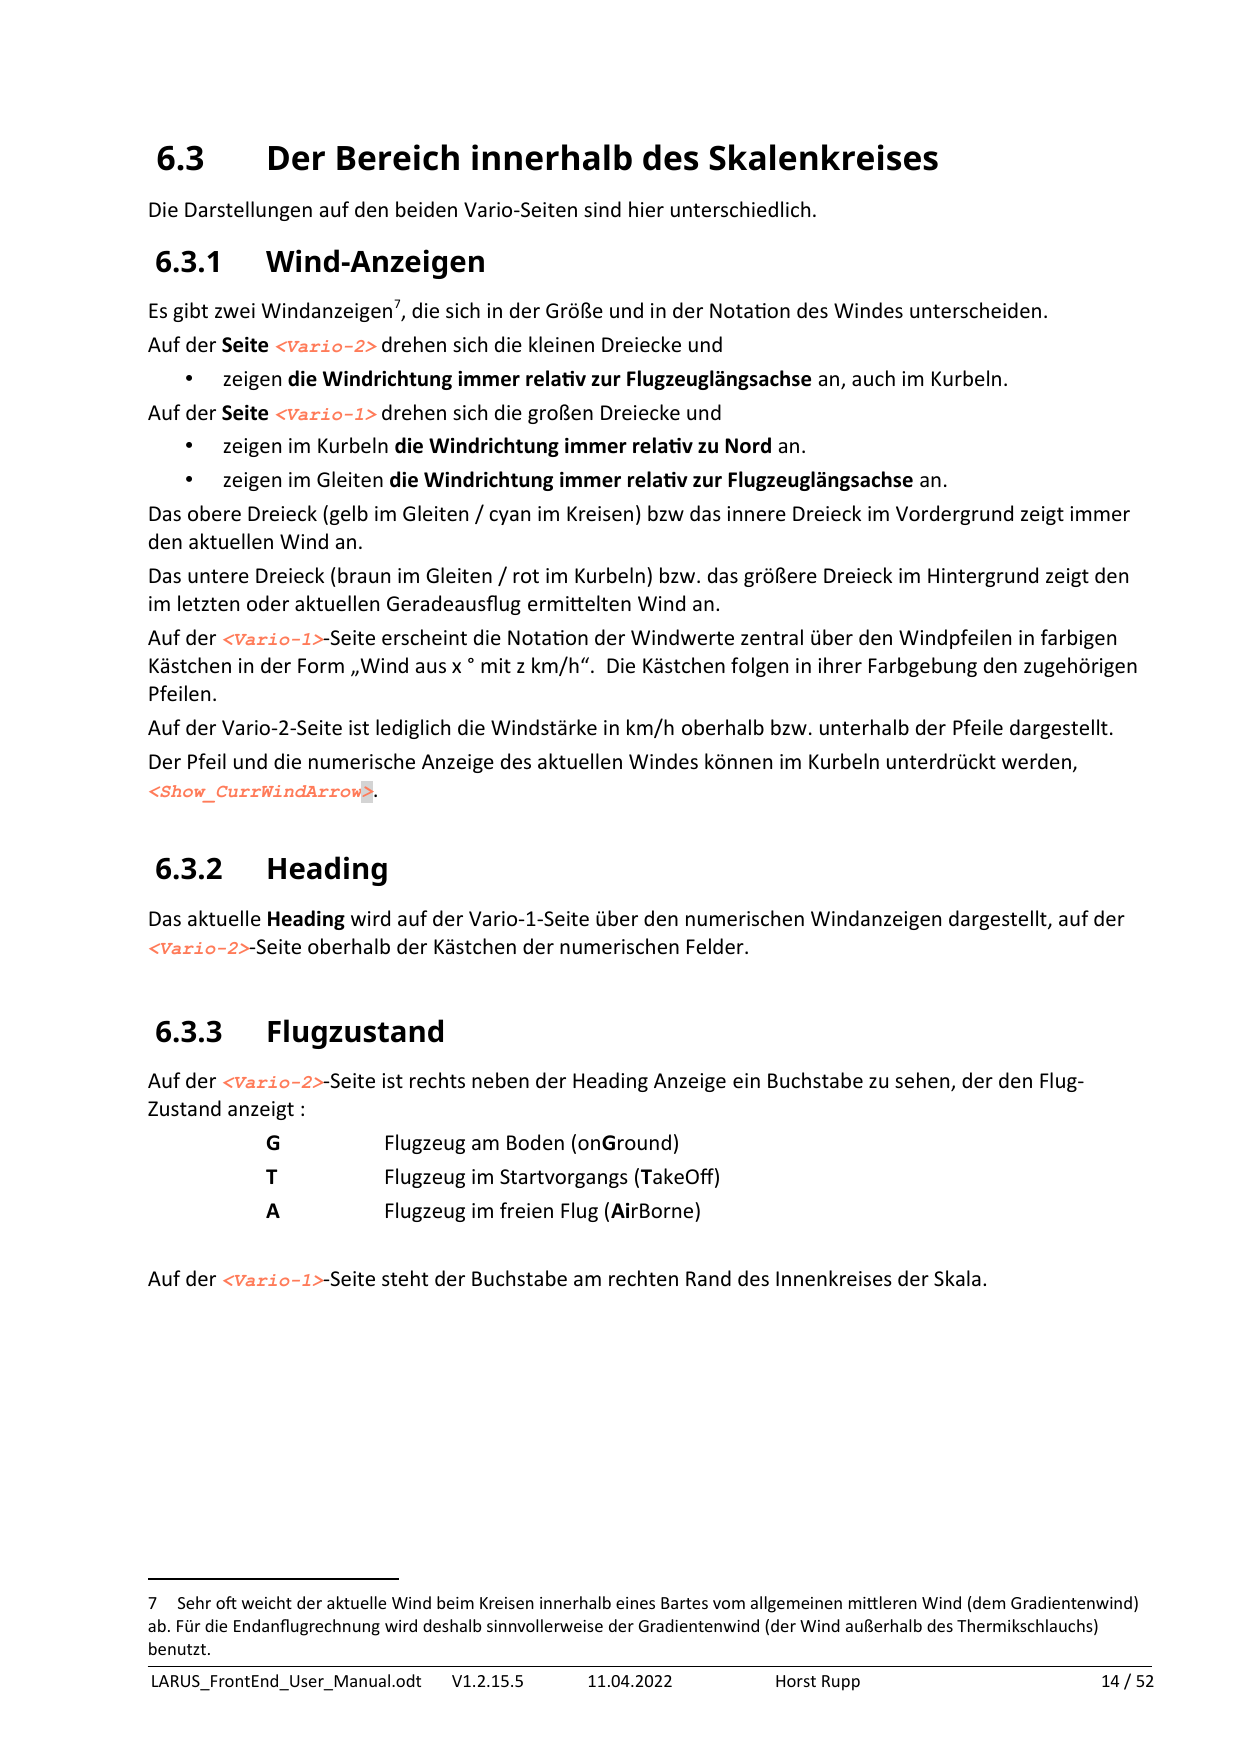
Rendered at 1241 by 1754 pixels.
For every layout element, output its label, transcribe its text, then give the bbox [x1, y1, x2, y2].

text Das untere Dreieck (braun im Gleiten / rot im Kurbeln) bzw. das größere Dreieck im Hintergrund zeigt den im letzten oder aktuellen Geradeausflug ermittelten Wind an. [148, 561, 1152, 617]
list zeigen die Windrichtung immer relativ zur Flugzeuglängsachse an, auch im Kurbeln. [185, 364, 1152, 392]
text Auf der <Vario-2>-Seite ist rechts neben der Heading Anzeige ein Buchstabe zu sehen, der den Flug-Zustand anzeigt : [148, 1067, 1152, 1123]
list zeigen im Gleiten die Windrichtung immer relativ zur Flugzeuglängsachse an. [185, 465, 1152, 493]
text Auf der Vario-2-Seite ist lediglich die Windstärke in km/h oberhalb bzw. unterhalb der Pfeile dargestellt. [148, 713, 1152, 741]
text Auf der <Vario-1>-Seite erscheint die Notation der Windwerte zentral über den Windpfeilen in farbigen Kästchen in der Form „Wind aus x ° mit z km/h“. Die Kästchen folgen in ihrer Farbgebung den zugehörigen Pfeilen. [148, 623, 1152, 707]
text Auf der Seite <Vario-2> drehen sich die kleinen Dreiecke und [148, 330, 1152, 358]
text Die Darstellungen auf den beiden Vario-Seiten sind hier unterschiedlich. [148, 195, 1152, 223]
subtitle Der Bereich innerhalb des Skalenkreises [148, 134, 1152, 180]
text G Flugzeug am Boden (onGround) [148, 1128, 1152, 1156]
subtitle Wind-Anzeigen [148, 241, 1152, 281]
text Das aktuelle Heading wird auf der Vario-1-Seite über den numerischen Windanzeigen dargestellt, auf der <Vario-2>-Seite oberhalb der Kästchen der numerischen Felder. [148, 904, 1152, 960]
text A Flugzeug im freien Flug (AirBorne) [148, 1196, 1152, 1224]
text Sehr oft weicht der aktuelle Wind beim Kreisen innerhalb eines Bartes vom allgemeinen mittleren Wind (dem Gradientenwind) ab. Für die Endanflugrechnung wird deshalb sinnvollerweise der Gradientenwind (der Wind außerhalb des Thermikschlauchs) benutzt. [148, 1591, 1152, 1660]
text Es gibt zwei Windanzeigen, die sich in der Größe und in der Notation des Windes unterscheiden. [148, 296, 1152, 324]
text T Flugzeug im Startvorgangs (TakeOff) [148, 1162, 1152, 1190]
subtitle Flugzustand [148, 1011, 1152, 1051]
text Das obere Dreieck (gelb im Gleiten / cyan im Kreisen) bzw das innere Dreieck im Vordergrund zeigt immer den aktuellen Wind an. [148, 499, 1152, 555]
list zeigen im Kurbeln die Windrichtung immer relativ zu Nord an. [185, 432, 1152, 459]
text Der Pfeil und die numerische Anzeige des aktuellen Windes können im Kurbeln unterdrückt werden, <Show_CurrWindArrow>. [148, 747, 1152, 831]
subtitle Heading [148, 848, 1152, 888]
text Auf der <Vario-1>-Seite steht der Buchstabe am rechten Rand des Innenkreises der Skala. [148, 1264, 1152, 1292]
text Auf der Seite <Vario-1> drehen sich die großen Dreiecke und [148, 398, 1152, 426]
